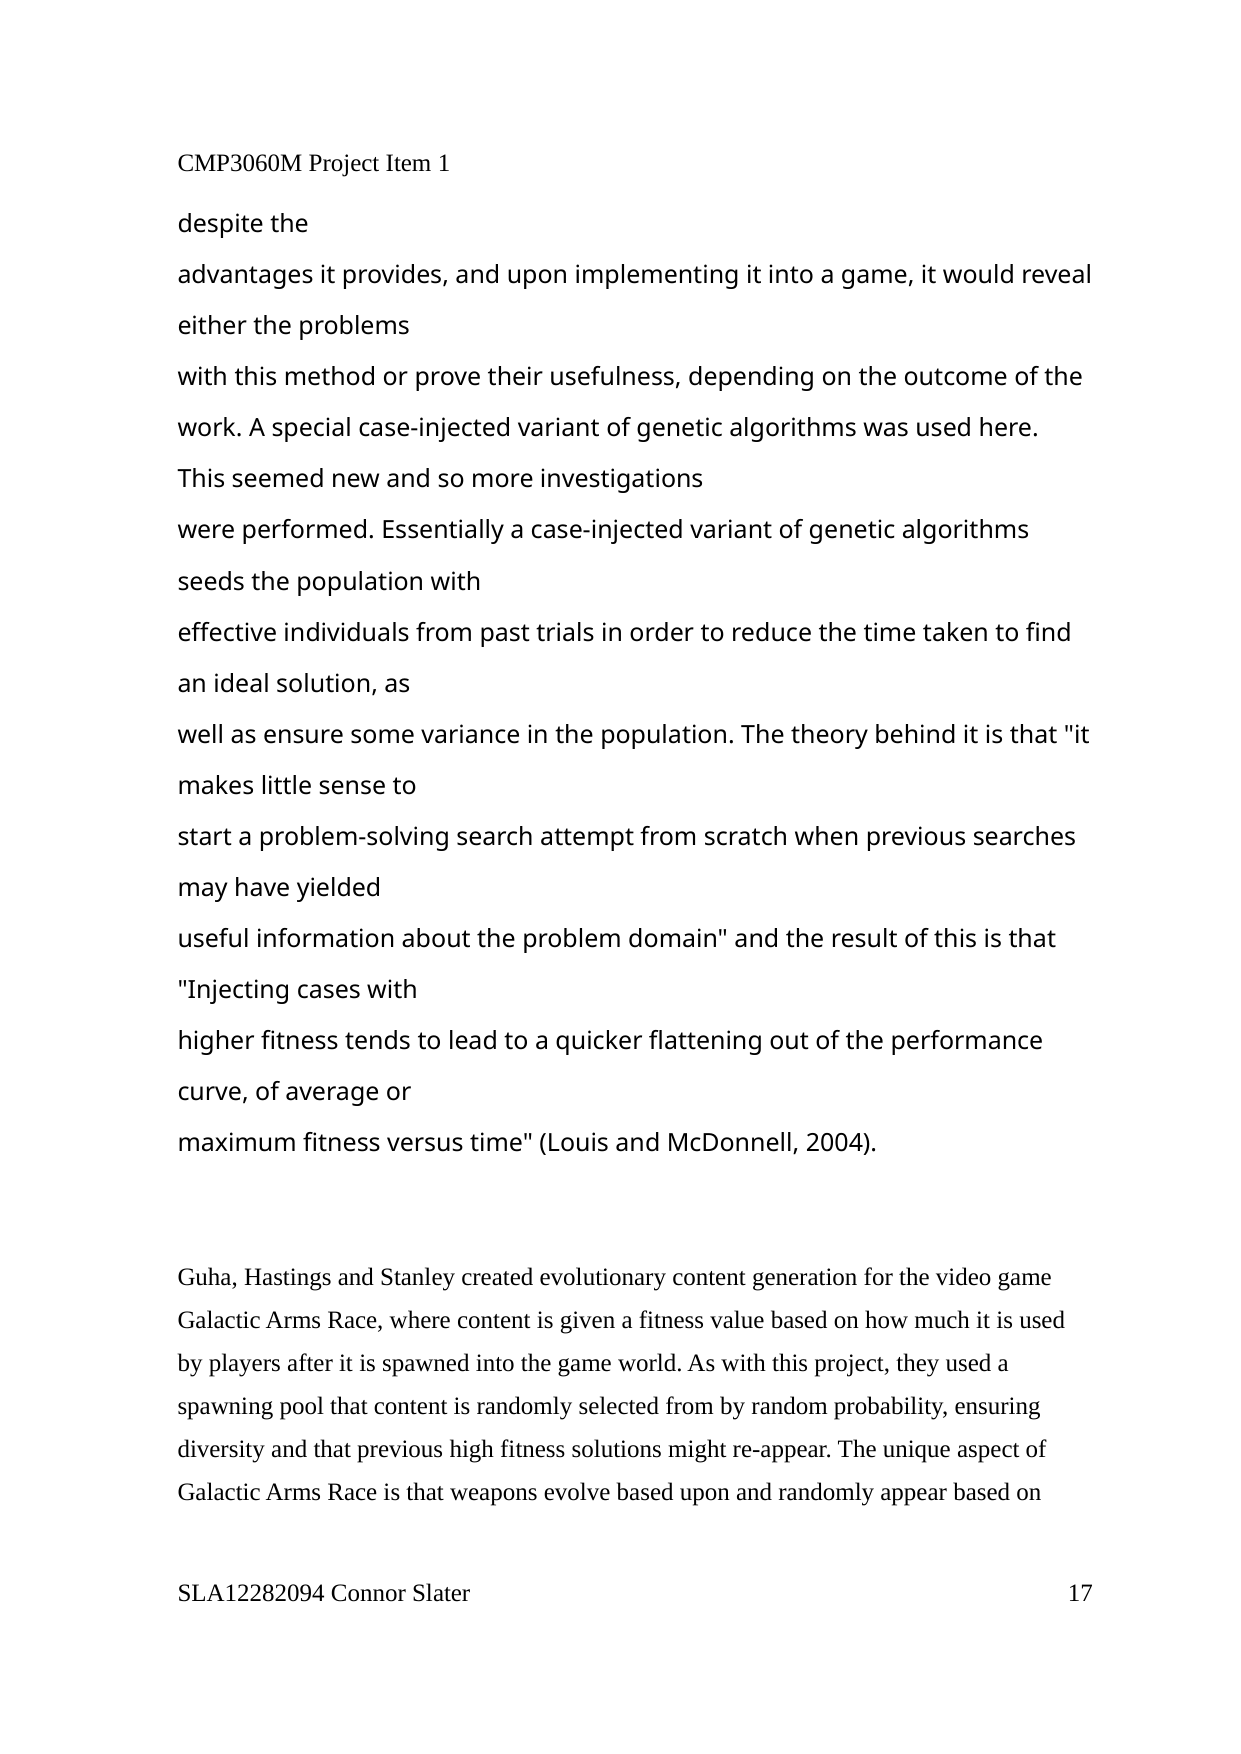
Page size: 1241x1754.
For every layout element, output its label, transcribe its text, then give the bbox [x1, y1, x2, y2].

text well as ensure some variance in the population. The theory behind it is that "it makes little sense to [177, 716, 1093, 801]
text higher fitness tends to lead to a quicker flattening out of the performance curve, of average or [177, 1022, 1093, 1108]
text despite the [177, 206, 1093, 240]
text effective individuals from past trials in order to reduce the time taken to find an ideal solution, as [177, 614, 1093, 699]
text with this method or prove their usefulness, depending on the outcome of the work. A special case-injected variant of genetic algorithms was used here. This seemed new and so more investigations [177, 359, 1093, 495]
text useful information about the problem domain" and the result of this is that "Injecting cases with [177, 920, 1093, 1006]
text start a problem-solving search attempt from scratch when previous searches may have yielded [177, 818, 1093, 903]
text advantages it provides, and upon implementing it into a game, it would reveal either the problems [177, 257, 1093, 342]
text were performed. Essentially a case-injected variant of genetic algorithms seeds the population with [177, 512, 1093, 597]
text maximum fitness versus time" (Louis and McDonnell, 2004). [177, 1124, 1093, 1159]
text Guha, Hastings and Stanley created evolutionary content generation for the video game Galactic Arms Race, where content is given a fitness value based on how much it is used by players after it is spawned into the game world. As with this project, they used a spawning pool that content is randomly selected from by random probability, ensuring diversity and that previous high fitness solutions might re-appear. The unique aspect of Galactic Arms Race is that weapons evolve based upon and randomly appear based on [177, 1262, 1093, 1506]
